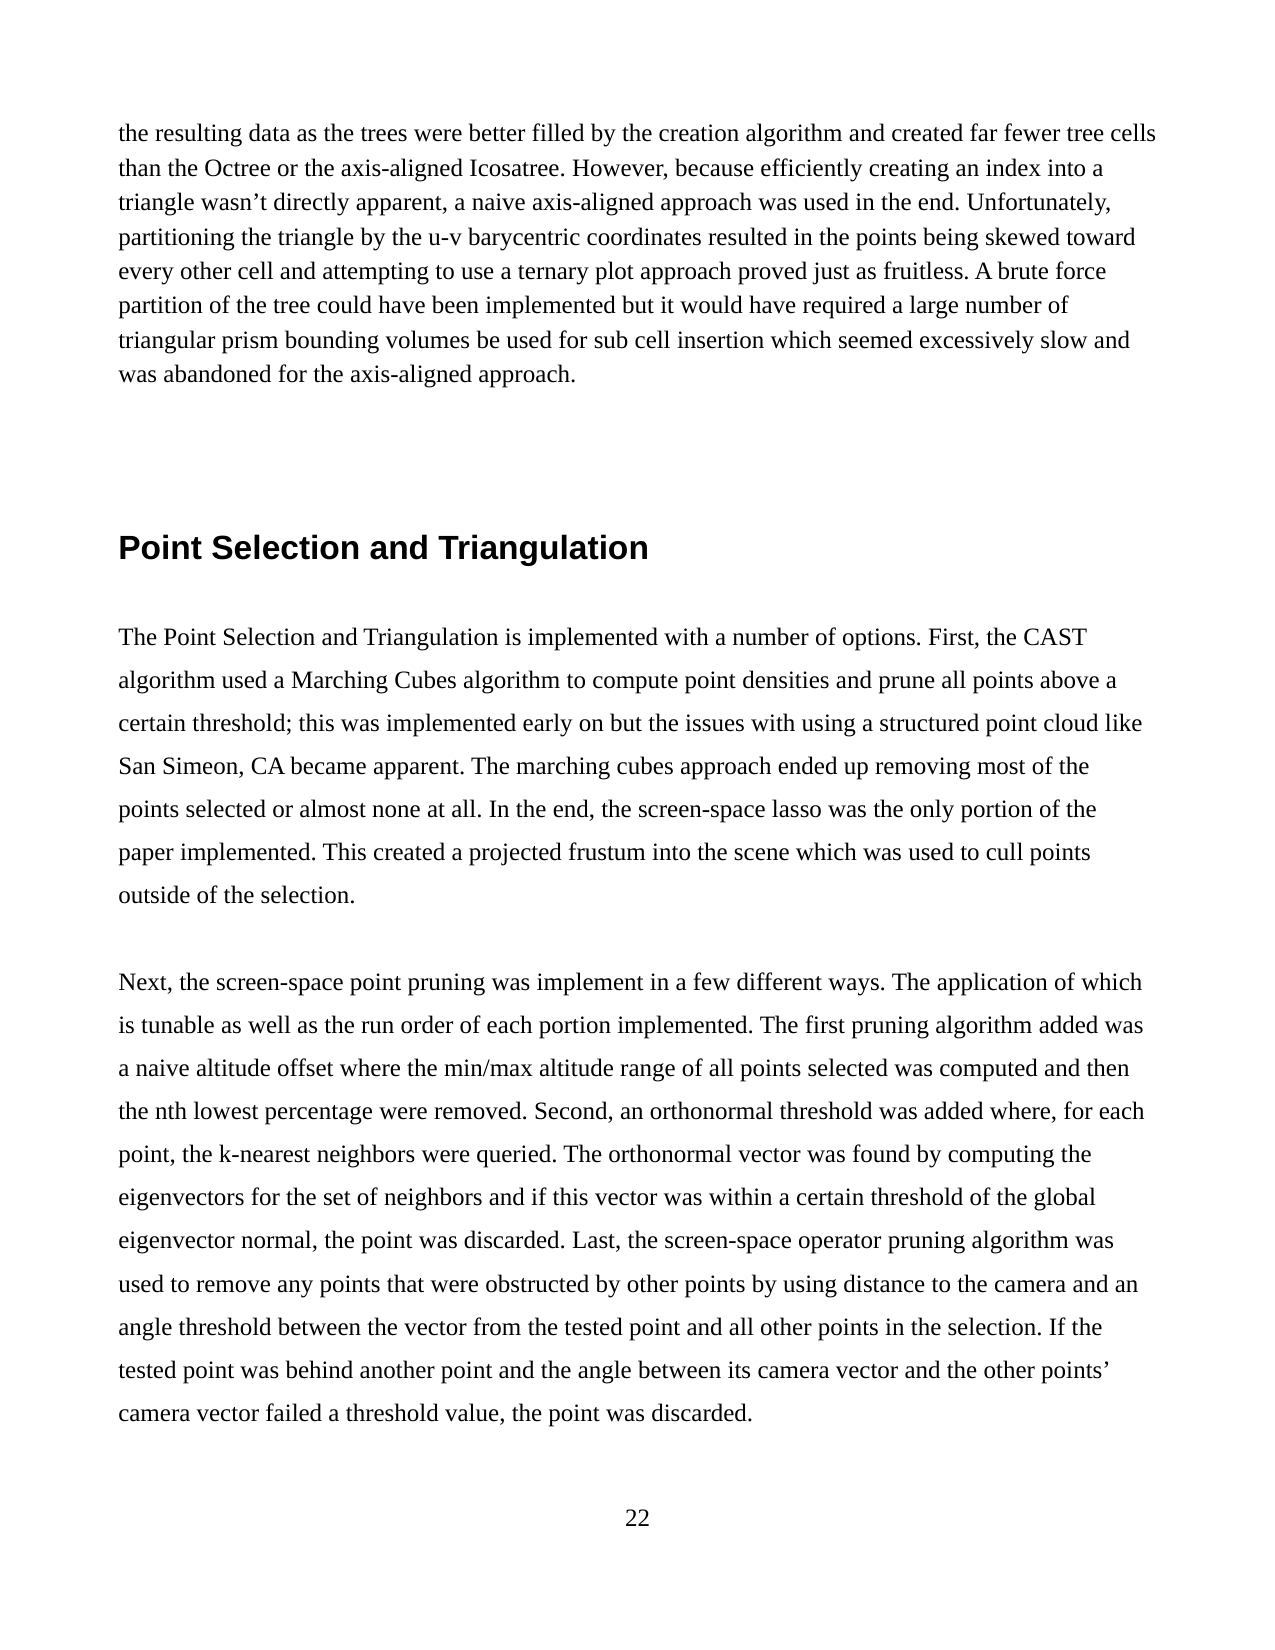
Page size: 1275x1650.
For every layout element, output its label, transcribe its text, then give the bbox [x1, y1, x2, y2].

text the resulting data as the trees were better filled by the creation algorithm and created far fewer tree cells than the Octree or the axis-aligned Icosatree. However, because efficiently creating an index into a triangle wasn’t directly apparent, a naive axis-aligned approach was used in the end. Unfortunately, partitioning the triangle by the u-v barycentric coordinates resulted in the points being skewed toward every other cell and attempting to use a ternary plot approach proved just as fruitless. A brute force partition of the tree could have been implemented but it would have required a large number of triangular prism bounding volumes be used for sub cell insertion which seemed excessively slow and was abandoned for the axis-aligned approach. [118, 118, 1157, 388]
subtitle Point Selection and Triangulation [118, 527, 1157, 566]
text Next, the screen-space point pruning was implement in a few different ways. The application of which is tunable as well as the run order of each portion implemented. The first pruning algorithm added was a naive altitude offset where the min/max altitude range of all points selected was computed and then the nth lowest percentage were removed. Second, an orthonormal threshold was added where, for each point, the k-nearest neighbors were queried. The orthonormal vector was found by computing the eigenvectors for the set of neighbors and if this vector was within a certain threshold of the global eigenvector normal, the point was discarded. Last, the screen-space operator pruning algorithm was used to remove any points that were obstructed by other points by using distance to the camera and an angle threshold between the vector from the tested point and all other points in the selection. If the tested point was behind another point and the angle between its camera vector and the other points’ camera vector failed a threshold value, the point was discarded. [118, 967, 1157, 1427]
text The Point Selection and Triangulation is implemented with a number of options. First, the CAST algorithm used a Marching Cubes algorithm to compute point densities and prune all points above a certain threshold; this was implemented early on but the issues with using a structured point cloud like San Simeon, CA became apparent. The marching cubes approach ended up removing most of the points selected or almost none at all. In the end, the screen-space lasso was the only portion of the paper implemented. This created a projected frustum into the scene which was used to cull points outside of the selection. [118, 622, 1157, 909]
